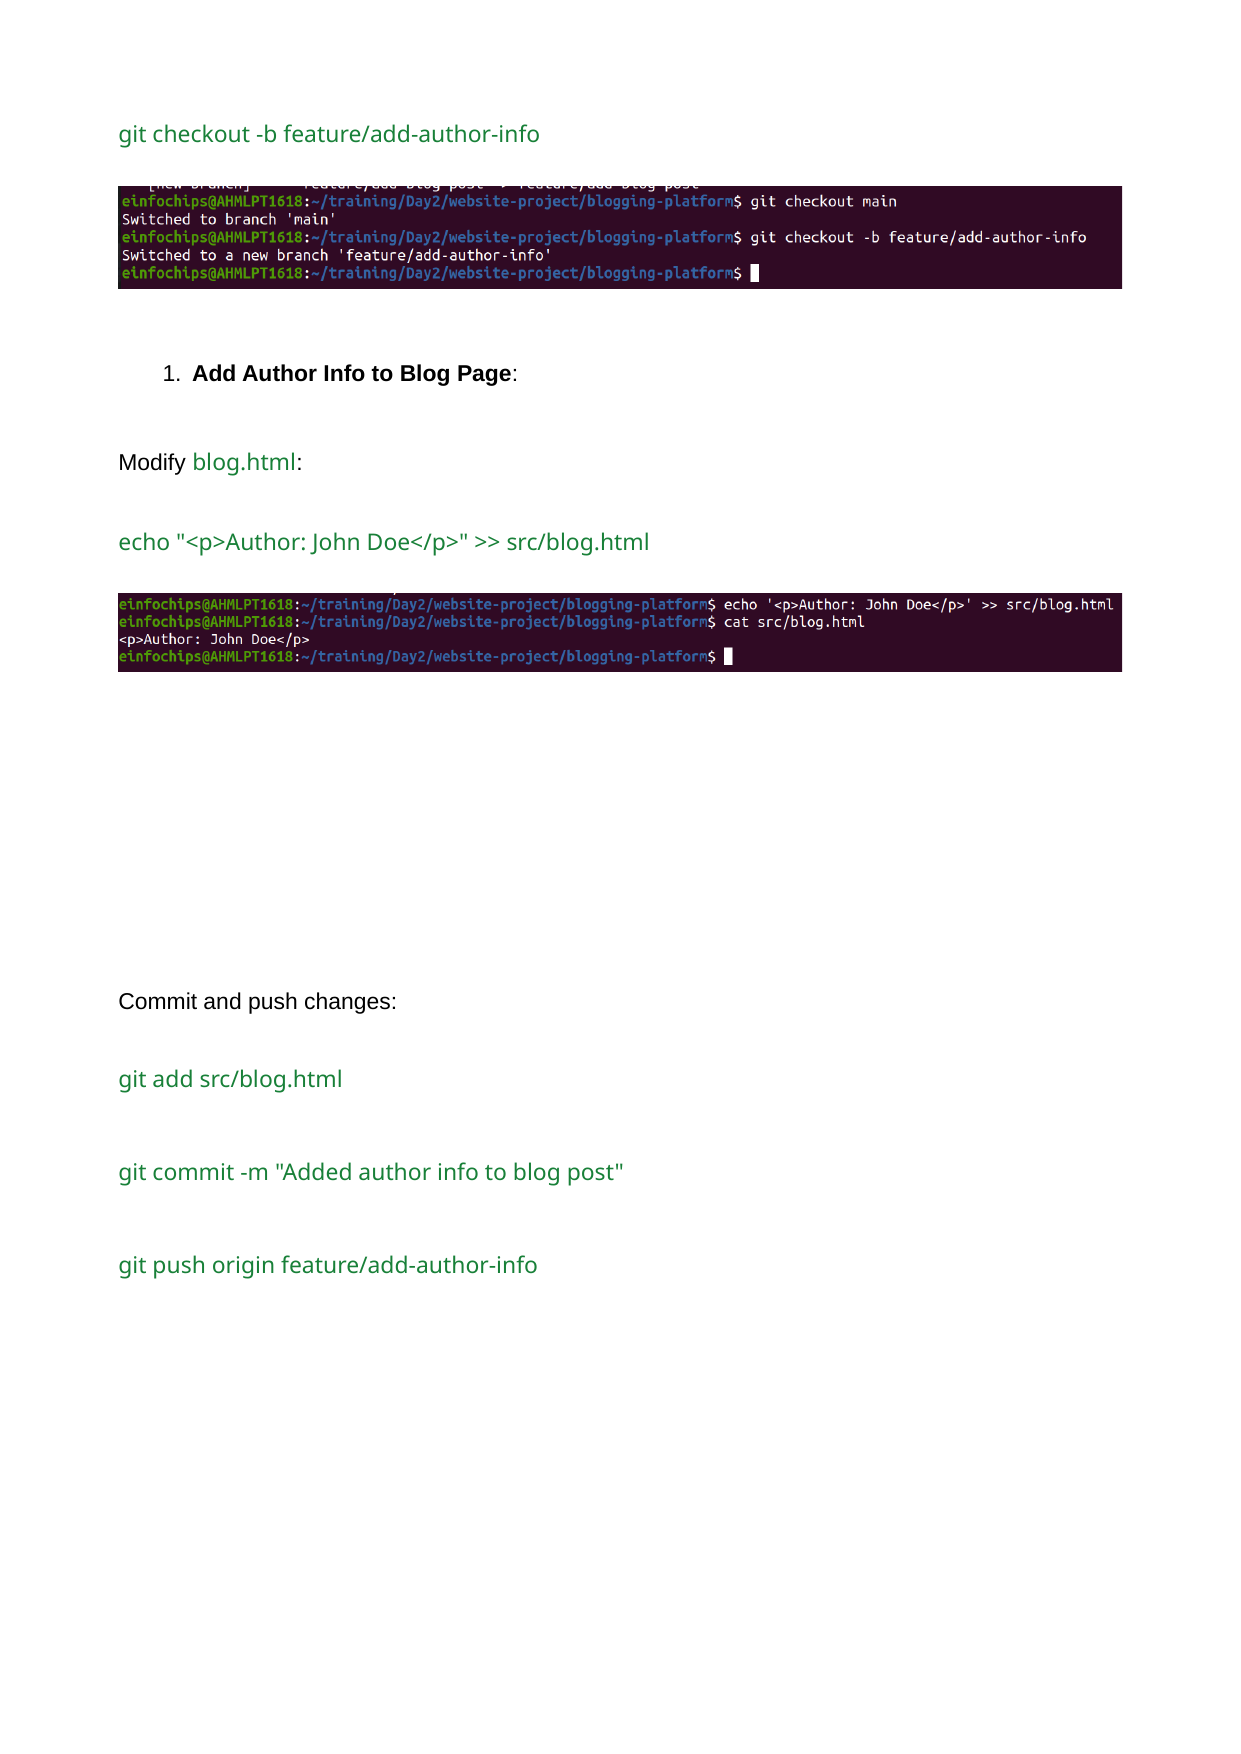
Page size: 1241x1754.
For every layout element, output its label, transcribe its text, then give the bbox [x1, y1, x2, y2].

picture [118, 186, 1123, 289]
text Modify blog.html: echo "<p>Author: John Doe</p>" >> src/blog.html [118, 446, 1122, 557]
text git commit -m "Added author info to blog post" [118, 1156, 1122, 1187]
list Add Author Info to Blog Page: [162, 360, 1122, 386]
text git push origin feature/add-author-info [118, 1249, 1122, 1280]
text Commit and push changes: git add src/blog.html [118, 988, 1122, 1094]
picture [118, 593, 1123, 672]
text git checkout -b feature/add-author-info [118, 118, 1122, 149]
